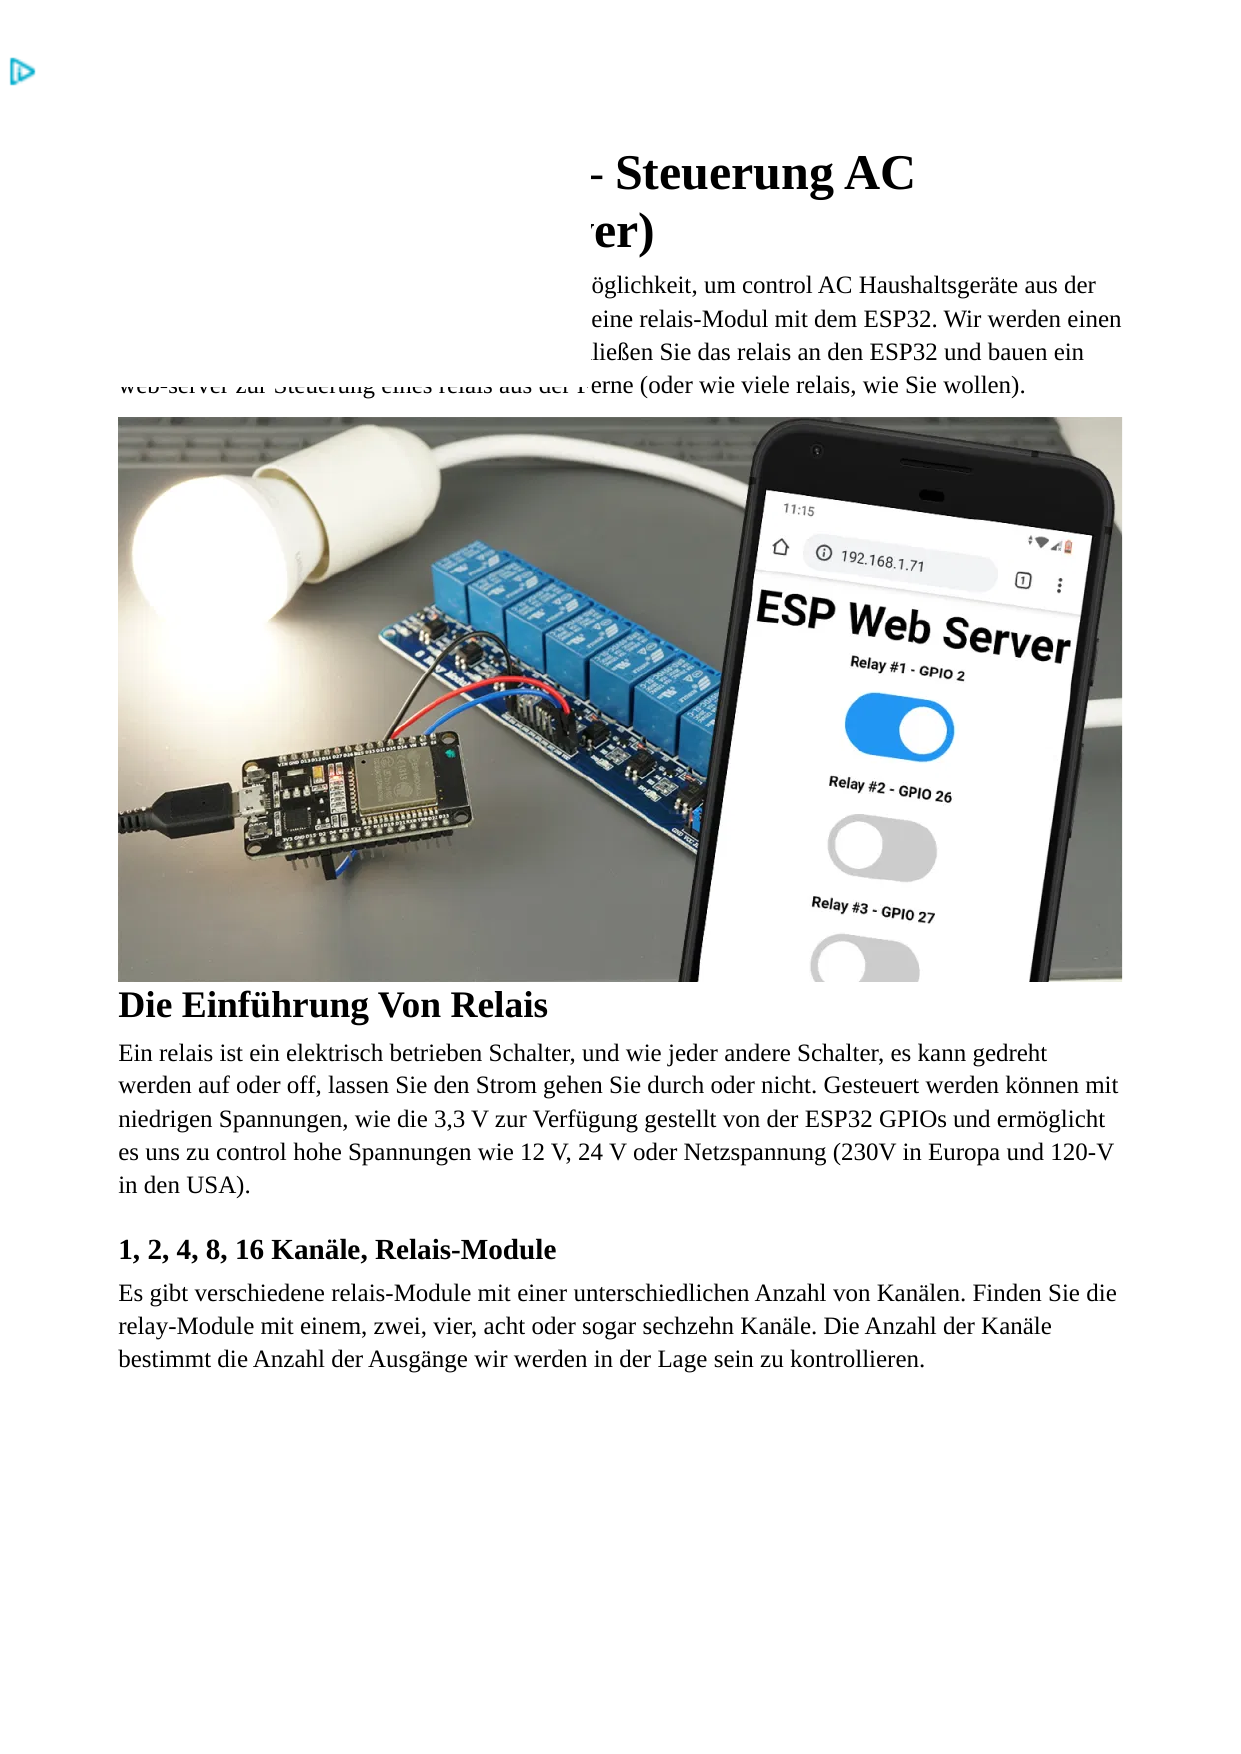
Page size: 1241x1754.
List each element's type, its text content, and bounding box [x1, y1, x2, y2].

picture [0, 56, 40, 88]
picture [118, 417, 1123, 982]
subtitle Die Einführung Von Relais [118, 982, 1122, 1025]
text Ein relais mit dem ESP32 ist eine großartige Möglichkeit, um control AC Haushaltsgeräte aus der Ferne. In diesem tutorial wird erklärt, wie man eine relais-Modul mit dem ESP32. Wir werden einen Blick auf, wie ein relais-Modul arbeiten, so schließen Sie das relais an den ESP32 und bauen ein web-server zur Steuerung eines relais aus der Ferne (oder wie viele relais, wie Sie wollen). [118, 271, 1122, 398]
subtitle ESP32-Relais-Modul – Steuerung AC Appliances (Web-Server) [591, 143, 1122, 258]
subtitle 1, 2, 4, 8, 16 Kanäle, Relais-Module [118, 1232, 1122, 1265]
text Ein relais ist ein elektrisch betrieben Schalter, und wie jeder andere Schalter, es kann gedreht werden auf oder off, lassen Sie den Strom gehen Sie durch oder nicht. Gesteuert werden können mit niedrigen Spannungen, wie die 3,3 V zur Verfügung gestellt von der ESP32 GPIOs und ermöglicht es uns zu control hohe Spannungen wie 12 V, 24 V oder Netzspannung (230V in Europa und 120-V in den USA). [118, 1038, 1122, 1198]
text Es gibt verschiedene relais-Module mit einer unterschiedlichen Anzahl von Kanälen. Finden Sie die relay-Module mit einem, zwei, vier, acht oder sogar sechzehn Kanäle. Die Anzahl der Kanäle bestimmt die Anzahl der Ausgänge wir werden in der Lage sein zu kontrollieren. [118, 1278, 1122, 1373]
